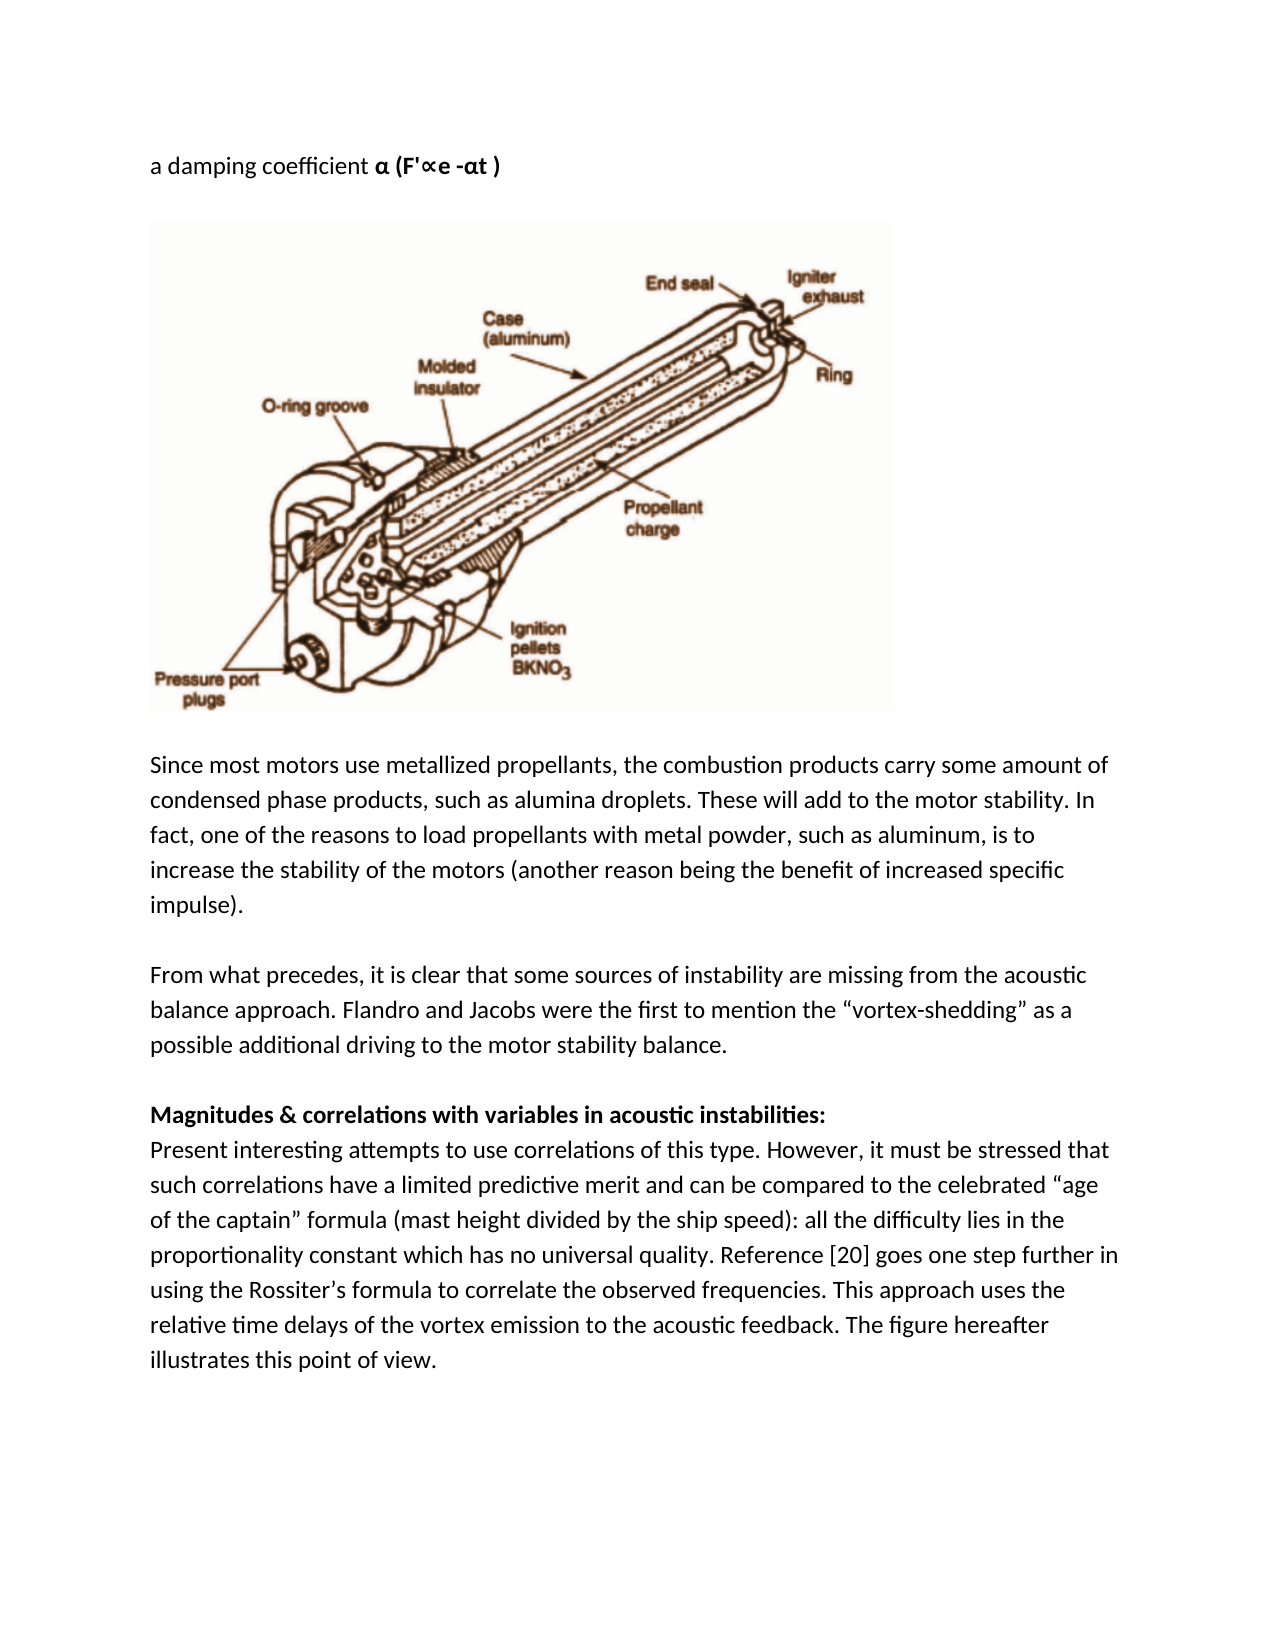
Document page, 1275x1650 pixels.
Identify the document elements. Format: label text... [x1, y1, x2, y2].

text Magnitudes & correlations with variables in acoustic instabilities: [150, 1099, 1125, 1129]
text Present interesting attempts to use correlations of this type. However, it must be stressed that such correlations have a limited predictive merit and can be compared to the celebrated “age of the captain” formula (mast height divided by the ship speed): all the difficulty lies in the proportionality constant which has no universal quality. Reference [20] goes one step further in using the Rossiter’s formula to correlate the observed frequencies. This approach uses the relative time delays of the vortex emission to the acoustic feedback. The figure hereafter illustrates this point of view. [150, 1134, 1125, 1374]
picture [150, 220, 895, 711]
text a damping coefficient α (F'∝e -αt ) [150, 150, 1125, 181]
text Since most motors use metallized propellants, the combustion products carry some amount of condensed phase products, such as alumina droplets. These will add to the motor stability. In fact, one of the reasons to load propellants with metal powder, such as aluminum, is to increase the stability of the motors (another reason being the benefit of increased specific impulse). [150, 749, 1125, 919]
text From what precedes, it is clear that some sources of instability are missing from the acoustic balance approach. Flandro and Jacobs were the first to mention the “vortex-shedding” as a possible additional driving to the motor stability balance. [150, 959, 1125, 1059]
